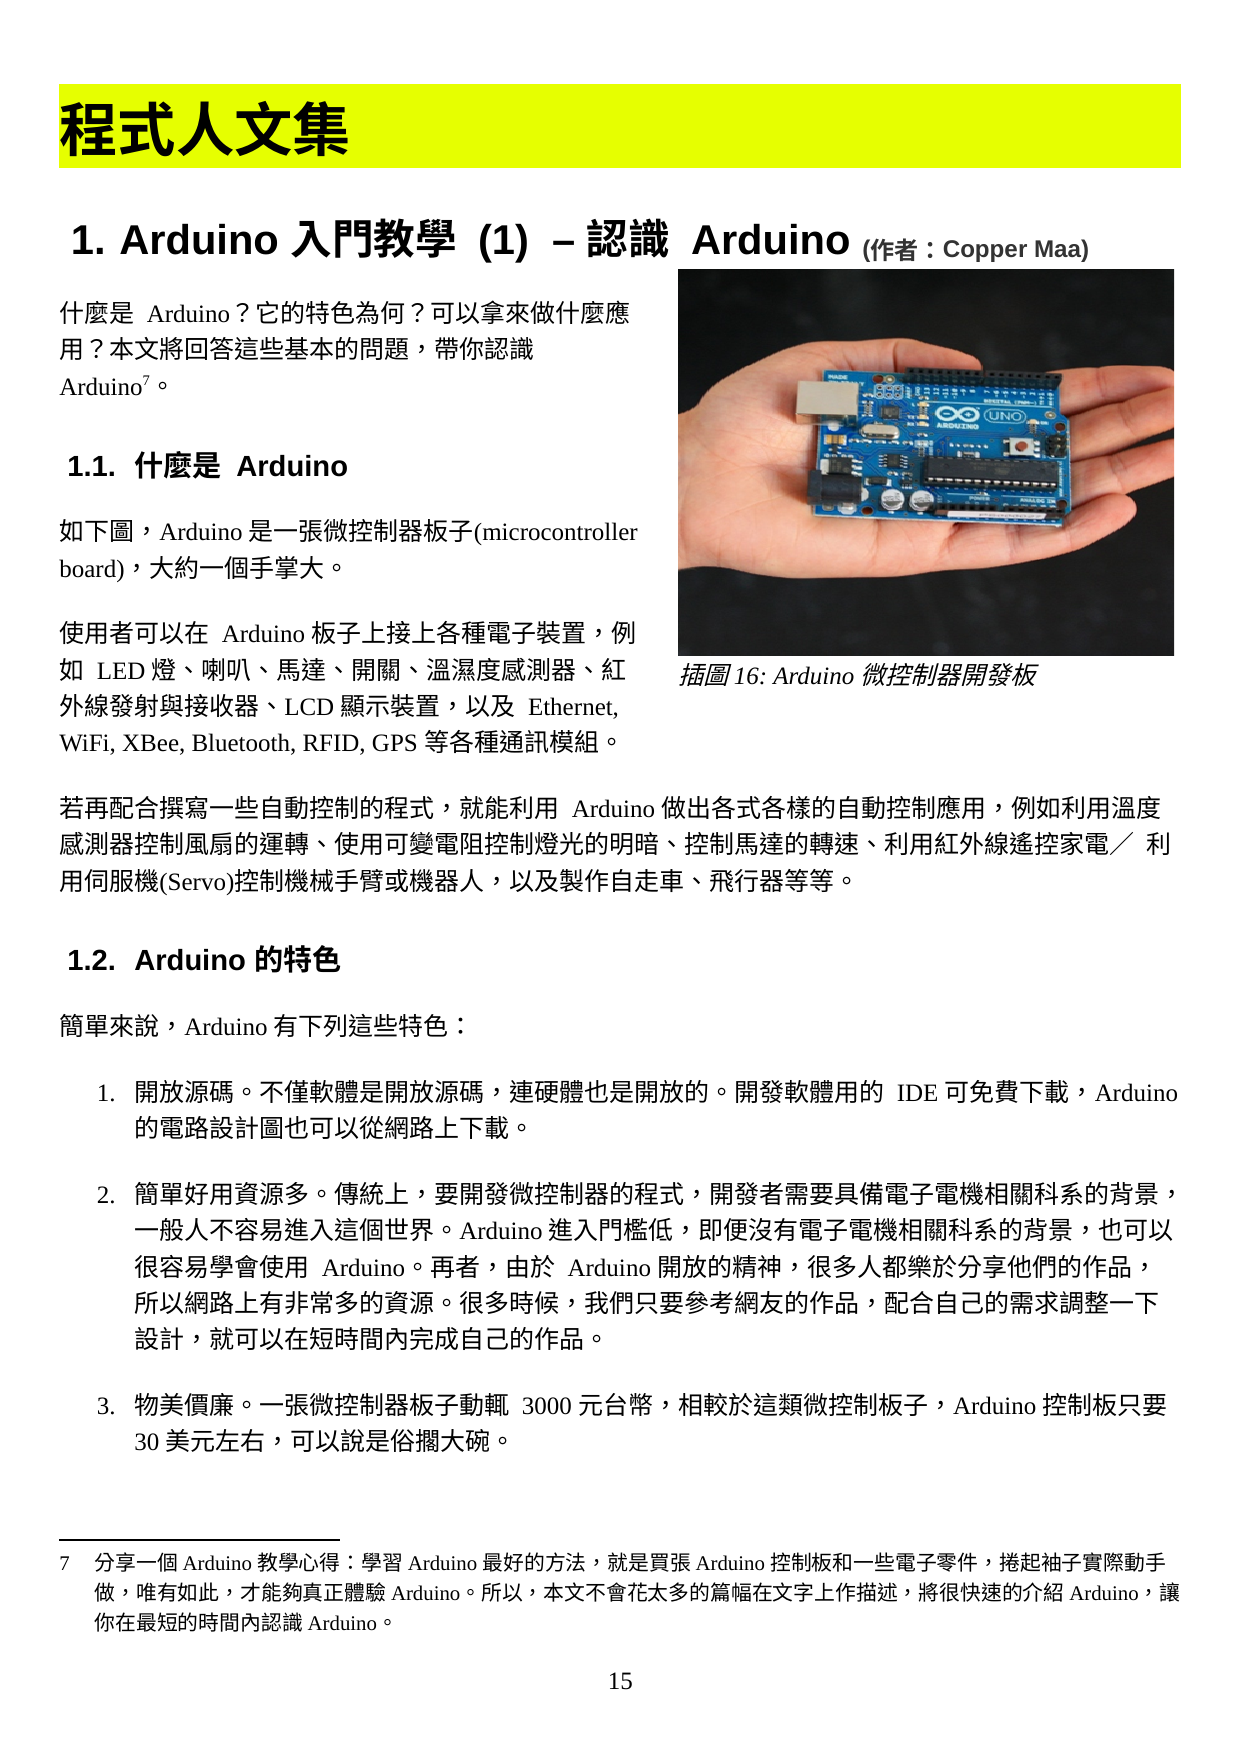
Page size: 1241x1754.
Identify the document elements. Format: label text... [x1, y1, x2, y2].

text 如下圖，Arduino 是一張微控制器板子(microcontroller board)，大約一個手掌大。 [59, 512, 678, 584]
text [678, 692, 1174, 710]
text 插圖 16: Arduino 微控制器開發板 [678, 656, 1174, 692]
subtitle Arduino 的特色 [59, 937, 1181, 979]
subtitle [1175, 442, 1181, 484]
text 若再配合撰寫一些自動控制的程式，就能利用 Arduino 做出各式各樣的自動控制應用，例如利用溫度感測器控制風扇的運轉、使用可變電阻控制燈光的明暗、控制馬達的轉速、利用紅外線遙控家電／ 利用伺服機(Servo)控制機械手臂或機器人，以及製作自走車、飛行器等等。 [59, 788, 1181, 897]
subtitle Arduino 入門教學 (1) – 認識 Arduino (作者：Copper Maa) [59, 206, 1181, 266]
text 簡單來說，Arduino 有下列這些特色： [59, 1007, 1181, 1043]
picture [678, 269, 1175, 656]
subtitle 程式人文集 [59, 84, 1181, 168]
list 開放源碼。不僅軟體是開放源碼，連硬體也是開放的。開發軟體用的 IDE 可免費下載，Arduino 的電路設計圖也可以從網路上下載。 [97, 1072, 1181, 1145]
list 物美價廉。一張微控制器板子動輒 3000 元台幣，相較於這類微控制板子，Arduino 控制板只要 30 美元左右，可以說是俗擱大碗。 [97, 1385, 1181, 1458]
text 什麼是 Arduino？它的特色為何？可以拿來做什麼應用？本文將回答這些基本的問題，帶你認識 Arduino。 [59, 294, 678, 402]
text 使用者可以在 Arduino 板子上接上各種電子裝置，例如 LED 燈、喇叭、馬達、開關、溫濕度感測器、紅外線發射與接收器、LCD 顯示裝置，以及 Ethernet, WiFi, XBee, Bluetooth, RFID, GPS 等各種通訊模組。 [59, 614, 1181, 759]
subtitle 什麼是 Arduino [59, 442, 678, 484]
list 簡單好用資源多。傳統上，要開發微控制器的程式，開發者需要具備電子電機相關科系的背景，一般人不容易進入這個世界。Arduino 進入門檻低，即便沒有電子電機相關科系的背景，也可以很容易學會使用 Arduino。再者，由於 Arduino 開放的精神，很多人都樂於分享他們的作品，所以網路上有非常多的資源。很多時候，我們只要參考網友的作品，配合自己的需求調整一下設計，就可以在短時間內完成自己的作品。 [97, 1174, 1181, 1356]
text 分享一個 Arduino 教學心得：學習 Arduino 最好的方法，就是買張 Arduino 控制板和一些電子零件，捲起袖子實際動手做，唯有如此，才能夠真正體驗 Arduino。所以，本文不會花太多的篇幅在文字上作描述，將很快速的介紹 Arduino，讓你在最短的時間內認識 Arduino。 [59, 1546, 1181, 1637]
